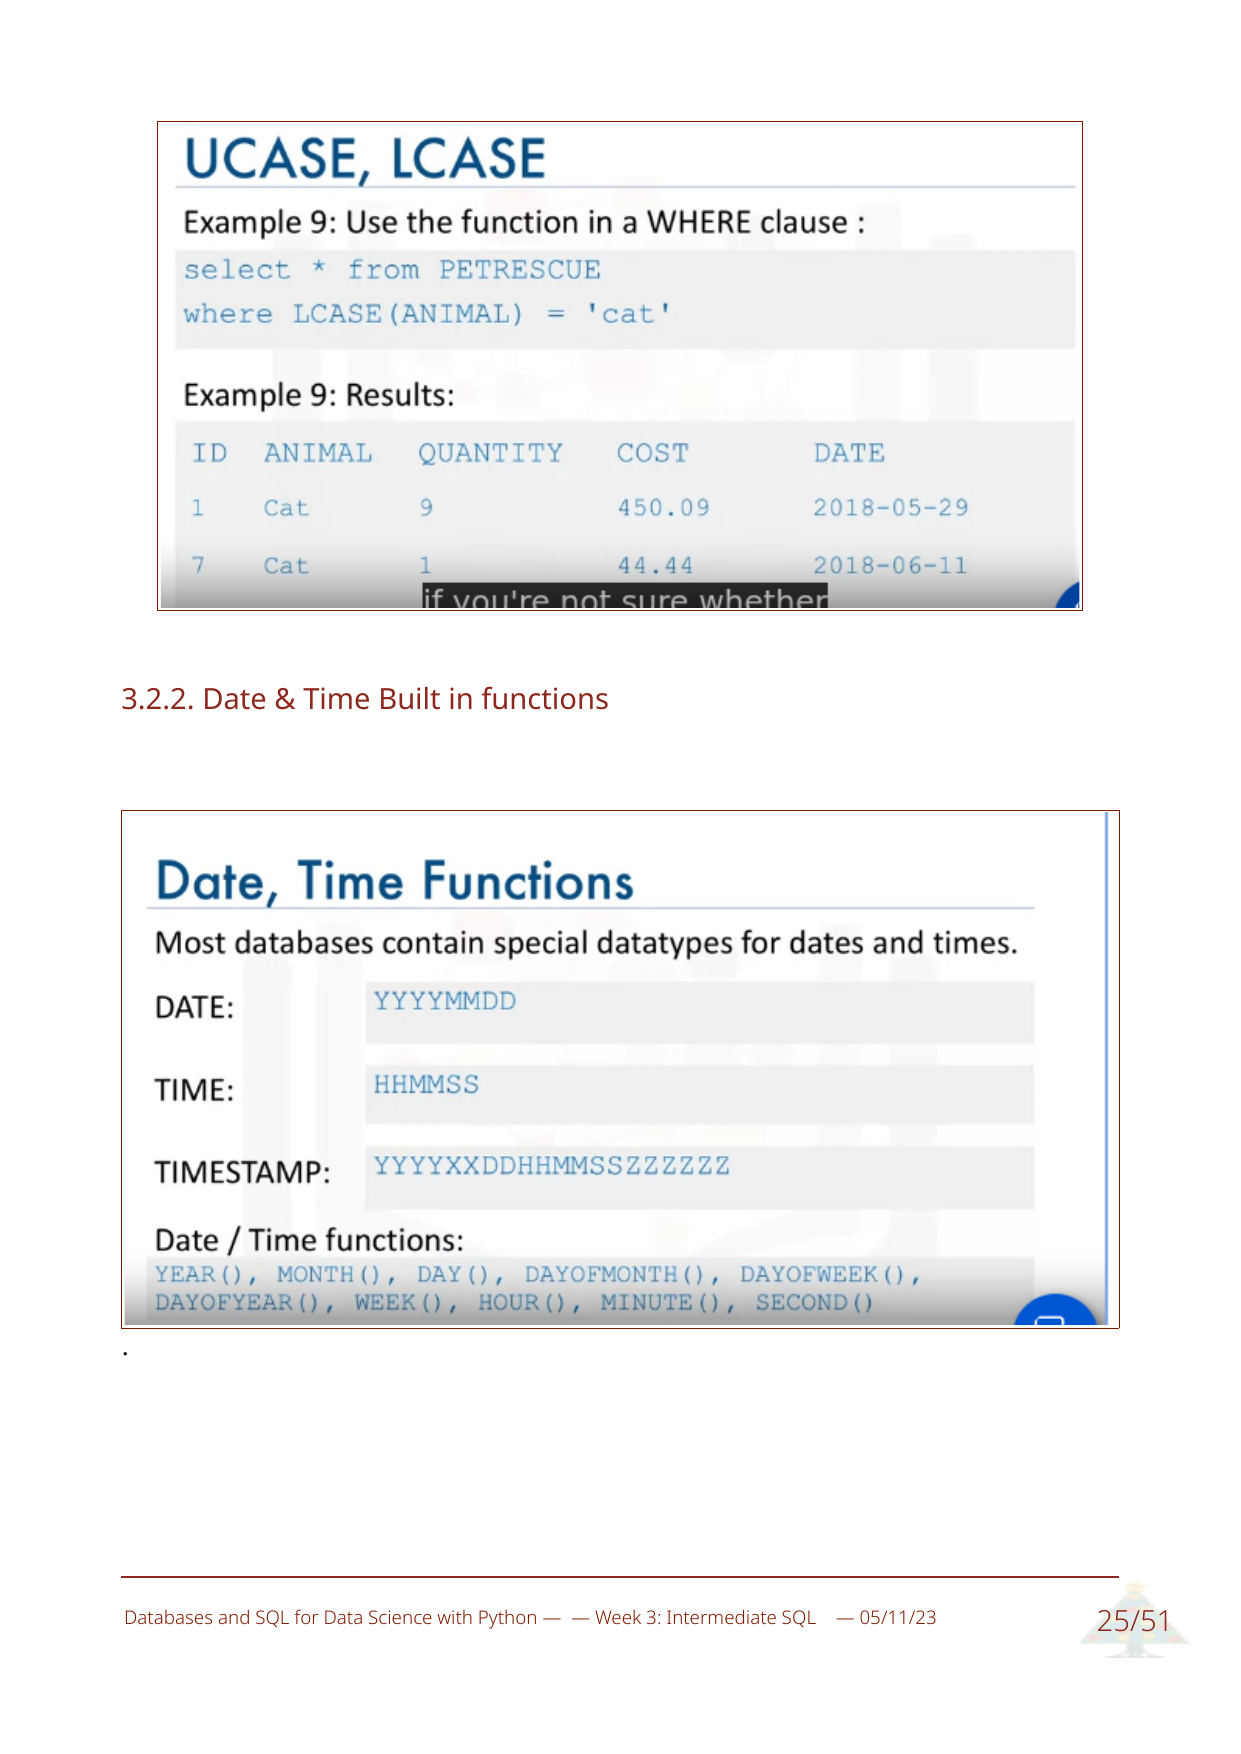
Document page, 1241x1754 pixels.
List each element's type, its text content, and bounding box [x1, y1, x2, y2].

subtitle Date & Time Built in functions [121, 678, 1119, 718]
picture [124, 812, 1116, 1325]
text [122, 811, 1119, 1328]
text . [121, 1329, 1119, 1362]
picture [160, 124, 1080, 608]
